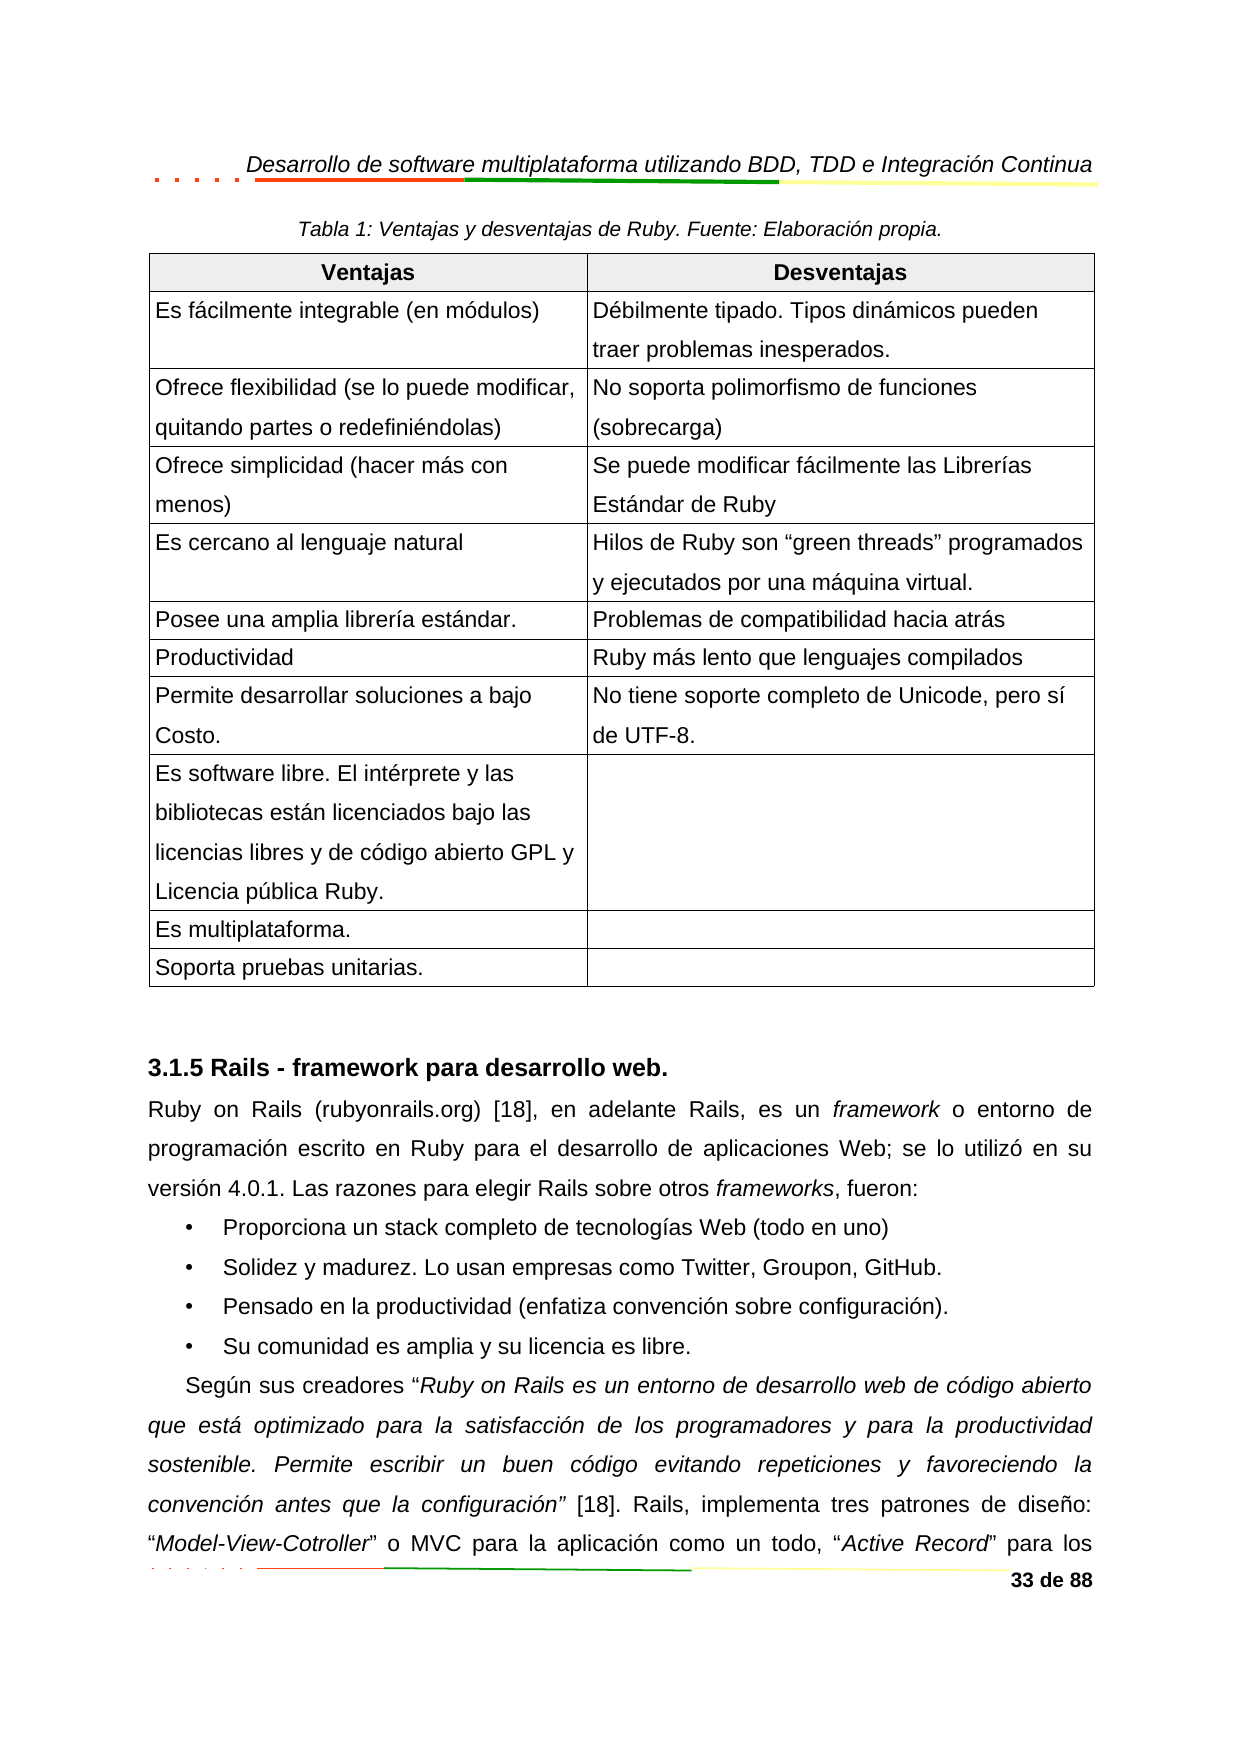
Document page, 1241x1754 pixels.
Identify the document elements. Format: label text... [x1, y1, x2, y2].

list Pensado en la productividad (enfatiza convención sobre configuración). [185, 1293, 1093, 1319]
table_cell Se puede modificar fácilmente las Librerías Estándar de Ruby [588, 447, 1094, 523]
table_cell Débilmente tipado. Tipos dinámicos pueden traer problemas inesperados. [588, 292, 1094, 368]
table_cell Posee una amplia librería estándar. [150, 602, 587, 638]
table_cell Ofrece simplicidad (hacer más con menos) [150, 447, 587, 523]
table_cell Ofrece flexibilidad (se lo puede modificar, quitando partes o redefiniéndolas) [150, 369, 587, 446]
table_cell Es cercano al lenguaje natural [150, 524, 587, 601]
table_cell [588, 949, 1094, 986]
table_cell [588, 911, 1094, 948]
table_cell Hilos de Ruby son “green threads” programados y ejecutados por una máquina virtual. [588, 524, 1094, 601]
list 3.1.5 Rails - framework para desarrollo web. [148, 1053, 1093, 1081]
table_cell Ruby más lento que lenguajes compilados [588, 640, 1094, 676]
table_cell Es multiplataforma. [150, 911, 587, 948]
table_cell No tiene soporte completo de Unicode, pero sí de UTF-8. [588, 677, 1094, 754]
list Solidez y madurez. Lo usan empresas como Twitter, Groupon, GitHub. [185, 1254, 1093, 1280]
list Proporciona un stack completo de tecnologías Web (todo en uno) [185, 1214, 1093, 1241]
table_cell No soporta polimorfismo de funciones (sobrecarga) [588, 369, 1094, 446]
table_cell Soporta pruebas unitarias. [150, 949, 587, 986]
table_cell [588, 755, 1094, 910]
table_cell Es fácilmente integrable (en módulos) [150, 292, 587, 368]
text Ruby on Rails (rubyonrails.org) [18], en adelante Rails, es un framework o entorno de programación escrito en Ruby para el desarrollo de aplicaciones Web; se lo utilizó en su versión 4.0.1. Las razones para elegir Rails sobre otros frameworks, fueron: [148, 1096, 1093, 1201]
list Su comunidad es amplia y su licencia es libre. [185, 1333, 1093, 1359]
table_header Ventajas [150, 254, 587, 291]
text Tabla 1: Ventajas y desventajas de Ruby. Fuente: Elaboración propia. [148, 217, 1093, 241]
table_header Desventajas [588, 254, 1094, 291]
table_cell Problemas de compatibilidad hacia atrás [588, 602, 1094, 638]
table_cell Es software libre. El intérprete y las bibliotecas están licenciados bajo las licencias libres y de código abierto GPL y Licencia pública Ruby. [150, 755, 587, 910]
table_cell Productividad [150, 640, 587, 676]
table_cell Permite desarrollar soluciones a bajo Costo. [150, 677, 587, 754]
text Según sus creadores “Ruby on Rails es un entorno de desarrollo web de código abierto que está optimizado para la satisfacción de los programadores y para la productividad sostenible. Permite escribir un buen código evitando repeticiones y favoreciendo la convención antes que la configuración” [18]. Rails, implementa tres patrones de diseño: “Model-View-Cotroller” o MVC para la aplicación como un todo, “Active Record” para los [148, 1372, 1093, 1556]
